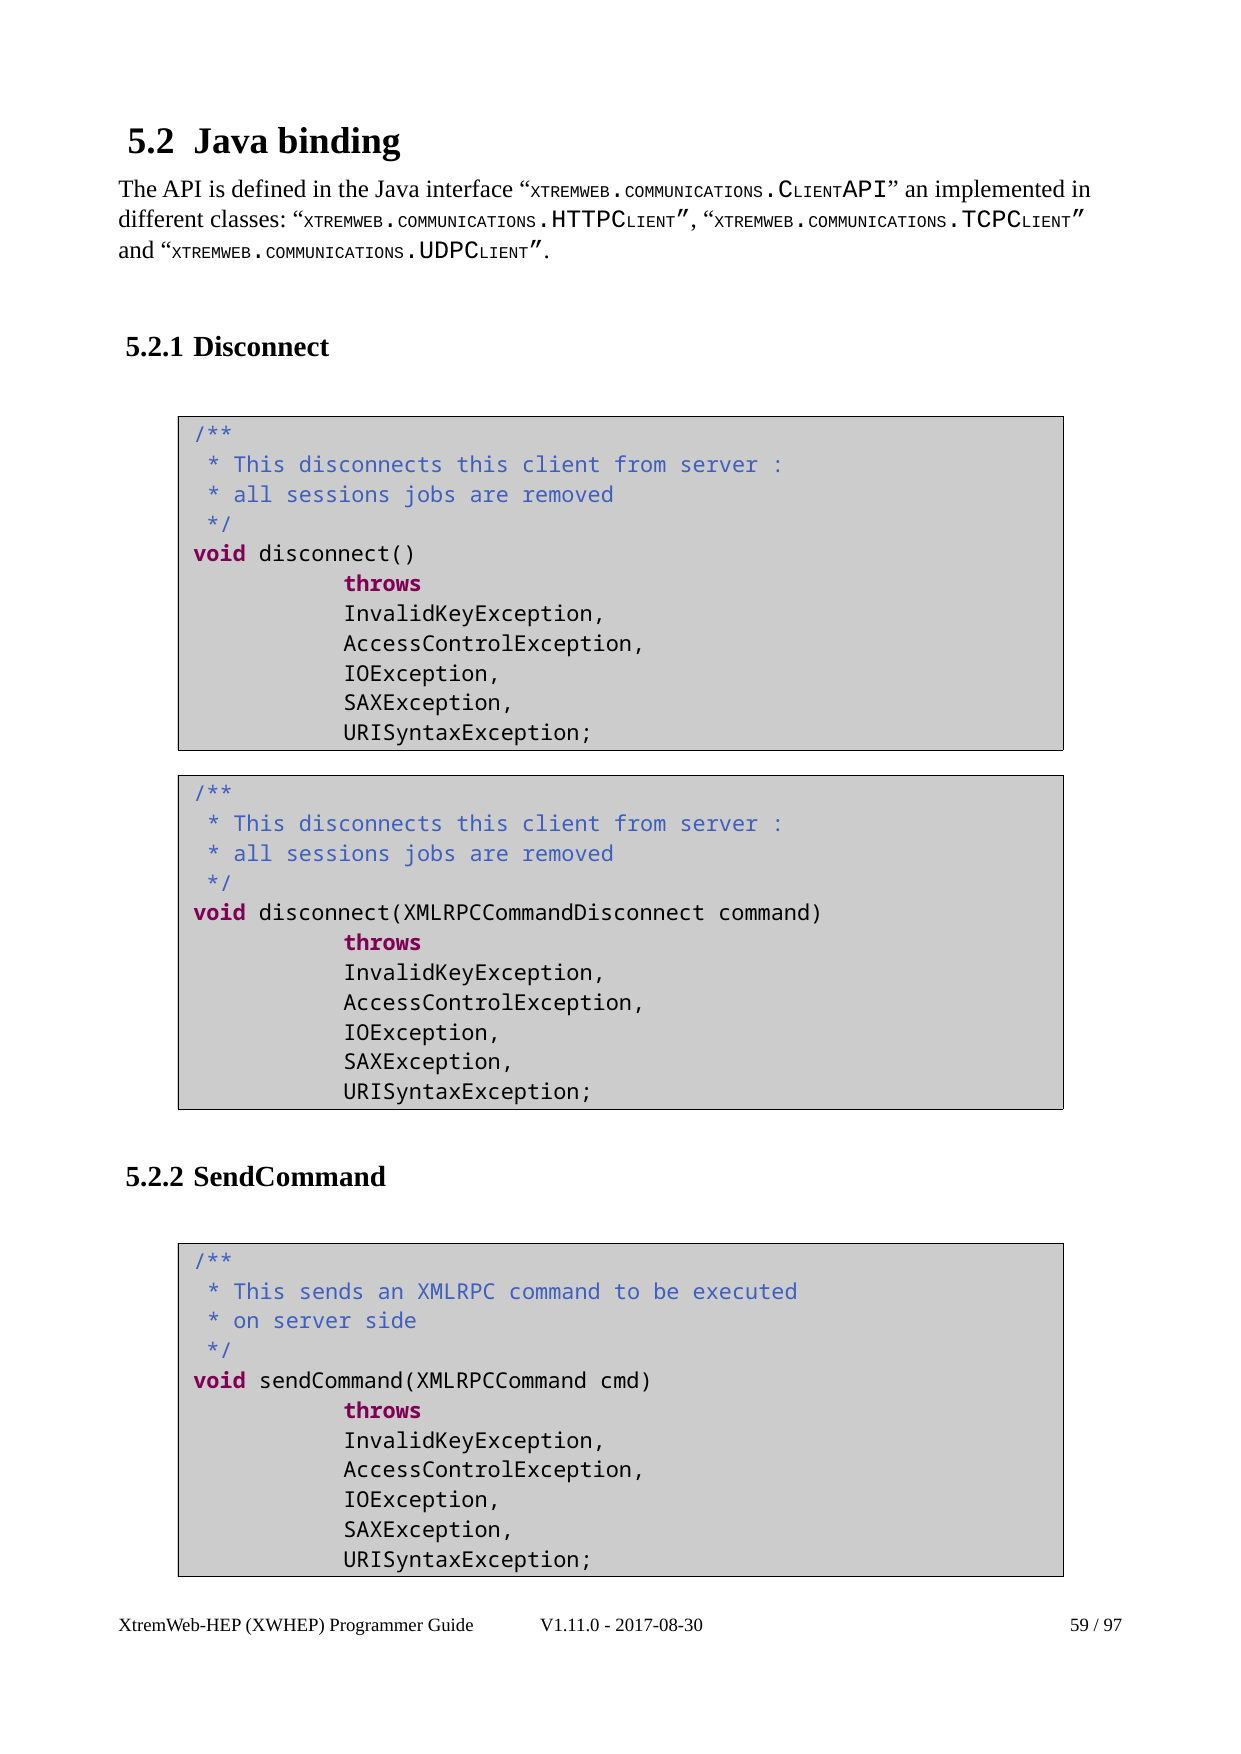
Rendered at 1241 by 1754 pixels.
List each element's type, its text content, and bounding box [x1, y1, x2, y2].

text IOException, [179, 1013, 1063, 1043]
text The API is defined in the Java interface “xtremweb.communications.ClientAPI” an implemented in different classes: “xtremweb.communications.HTTPClient”, “xtremweb.communications.TCPClient” and “xtremweb.communications.UDPClient”. [118, 174, 1122, 266]
text */ [179, 1332, 1063, 1362]
text /** [179, 1244, 1063, 1273]
text throws [179, 924, 1063, 954]
text SAXException, [179, 684, 1063, 714]
text IOException, [179, 654, 1063, 684]
subtitle SendCommand [118, 1159, 1122, 1193]
text AccessControlException, [179, 625, 1063, 654]
text InvalidKeyException, [179, 1422, 1063, 1451]
text SAXException, [179, 1043, 1063, 1073]
text /** [179, 417, 1063, 446]
text * all sessions jobs are removed [179, 476, 1063, 506]
subtitle Disconnect [118, 329, 1122, 362]
text * This disconnects this client from server : [179, 805, 1063, 835]
text * on server side [179, 1302, 1063, 1332]
text */ [179, 506, 1063, 535]
text * This sends an XMLRPC command to be executed [179, 1273, 1063, 1302]
subtitle Java binding [118, 118, 1122, 161]
text URISyntaxException; [179, 1073, 1063, 1109]
text IOException, [179, 1481, 1063, 1511]
text InvalidKeyException, [179, 595, 1063, 625]
text throws [179, 1392, 1063, 1422]
text URISyntaxException; [179, 1541, 1063, 1576]
text void sendCommand(XMLRPCCommand cmd) [179, 1362, 1063, 1392]
text InvalidKeyException, [179, 954, 1063, 984]
text void disconnect(XMLRPCCommandDisconnect command) [179, 894, 1063, 924]
text SAXException, [179, 1511, 1063, 1541]
text * This disconnects this client from server : [179, 446, 1063, 476]
text /** [179, 776, 1063, 805]
text URISyntaxException; [179, 714, 1063, 750]
text */ [179, 864, 1063, 894]
text AccessControlException, [179, 984, 1063, 1013]
text throws [179, 565, 1063, 595]
text * all sessions jobs are removed [179, 835, 1063, 864]
text AccessControlException, [179, 1451, 1063, 1481]
text void disconnect() [179, 535, 1063, 565]
